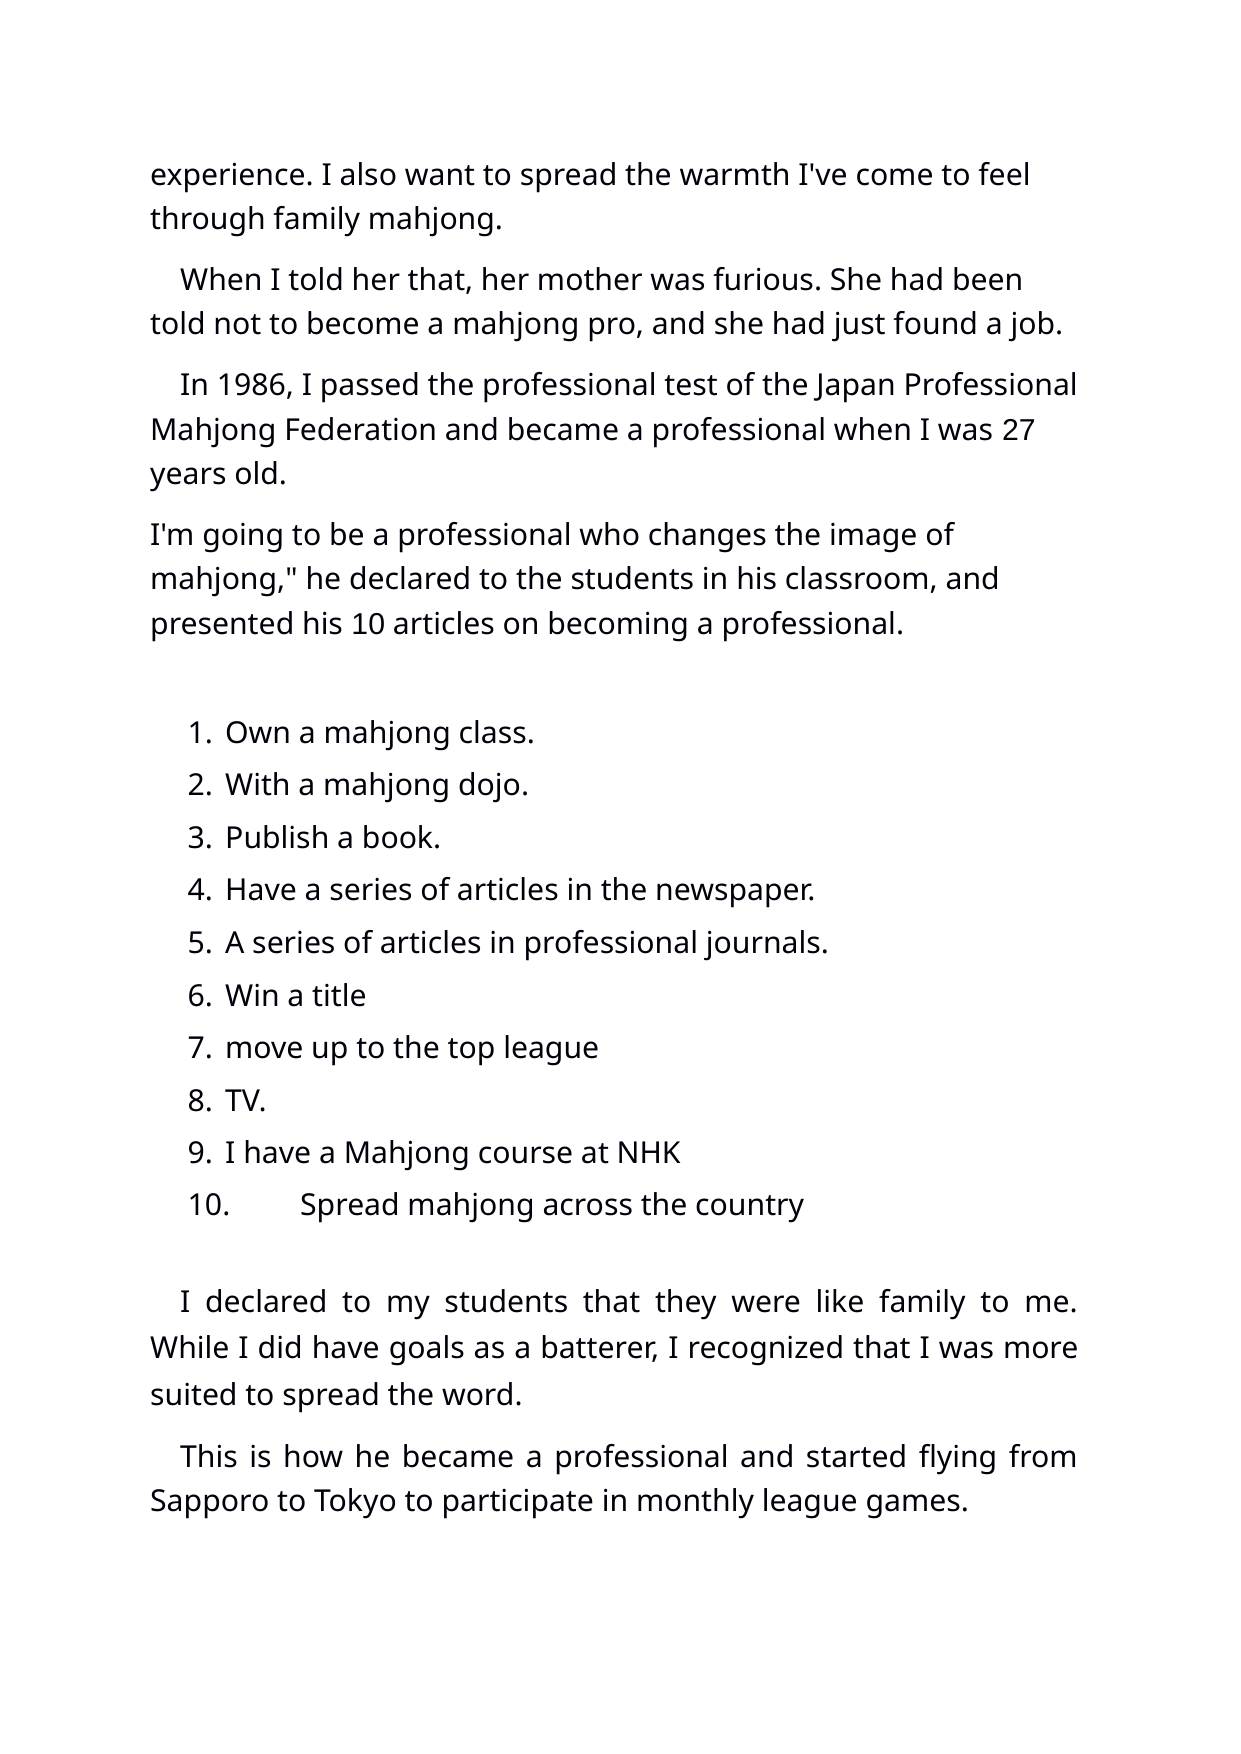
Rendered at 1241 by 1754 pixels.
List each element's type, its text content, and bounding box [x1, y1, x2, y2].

list I have a Mahjong course at NHK [187, 1140, 1090, 1170]
list A series of articles in professional journals. [187, 929, 1090, 959]
list Spread mahjong across the country [187, 1191, 1090, 1221]
list Own a mahjong class. [187, 719, 1090, 749]
text This is how he became a professional and started flying from Sapporo to Tokyo to participate in monthly league games. [150, 1432, 1079, 1520]
text I'm going to be a professional who changes the image of mahjong," he declared to the students in his classroom, and presented his 10 articles on becoming a professional. [150, 509, 1079, 643]
list move up to the top league [187, 1034, 1090, 1065]
text I declared to my students that they were like family to me. While I did have goals as a batterer, I recognized that I was more suited to spread the word. [150, 1274, 1079, 1415]
list With a mahjong dojo. [187, 771, 1090, 802]
text experience. I also want to spread the warmth I've come to feel through family mahjong. [150, 150, 1079, 238]
list TV. [187, 1087, 1090, 1117]
list Win a title [187, 982, 1090, 1012]
list Have a series of articles in the newspaper. [187, 877, 1090, 907]
text In 1986, I passed the professional test of the Japan Professional Mahjong Federation and became a professional when I was 27 years old. [150, 360, 1079, 493]
text When I told her that, her mother was furious. She had been told not to become a mahjong pro, and she had just found a job. [150, 255, 1079, 343]
list Publish a book. [187, 824, 1090, 854]
